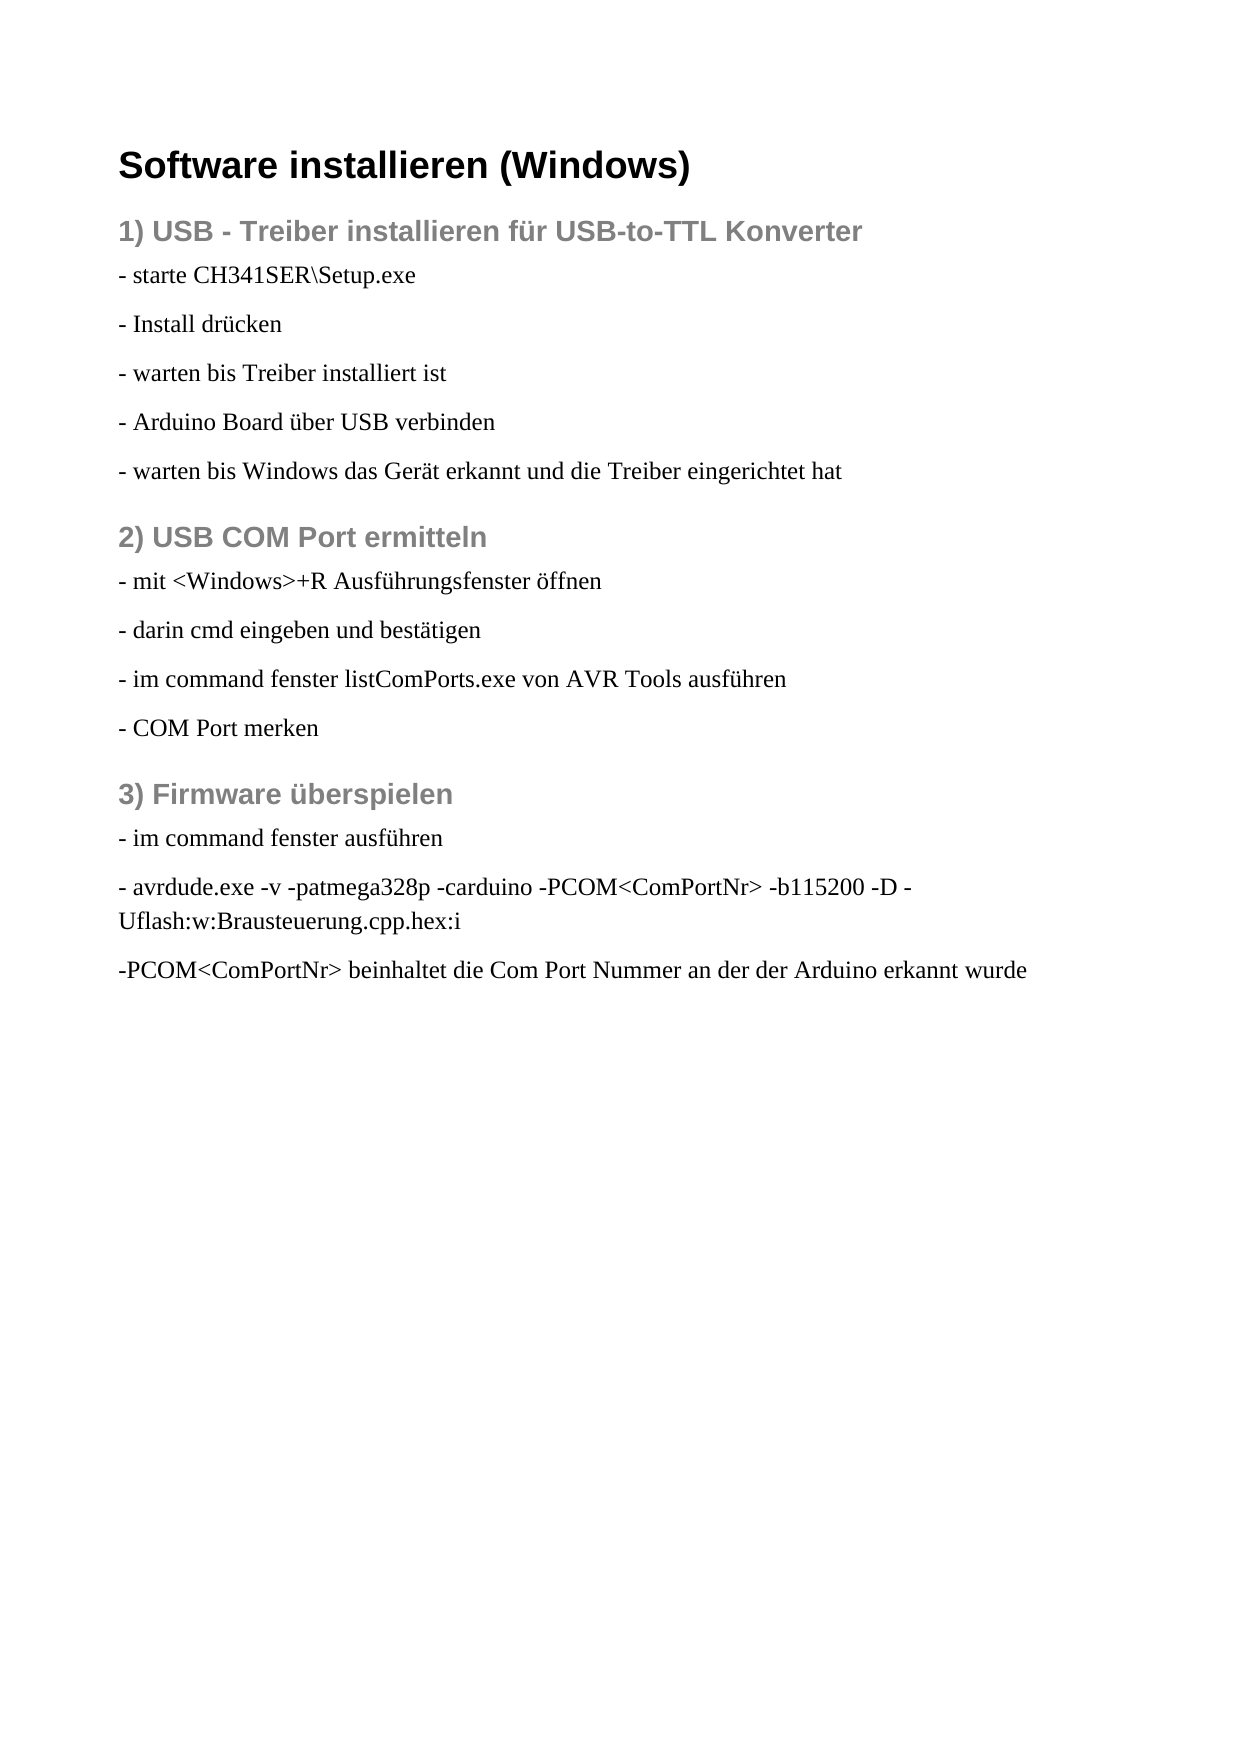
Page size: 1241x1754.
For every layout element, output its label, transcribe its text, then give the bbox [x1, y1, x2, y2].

text - warten bis Windows das Gerät erkannt und die Treiber eingerichtet hat [118, 456, 1122, 485]
subtitle 3) Firmware überspielen [118, 777, 1122, 810]
text - starte CH341SER\Setup.exe [118, 260, 1122, 289]
text - darin cmd eingeben und bestätigen [118, 615, 1122, 644]
text - warten bis Treiber installiert ist [118, 358, 1122, 387]
text - mit <Windows>+R Ausführungsfenster öffnen [118, 566, 1122, 594]
text - COM Port merken [118, 713, 1122, 742]
subtitle 2) USB COM Port ermitteln [118, 520, 1122, 553]
text - avrdude.exe -v -patmega328p -carduino -PCOM<ComPortNr> -b115200 -D -Uflash:w:Brausteuerung.cpp.hex:i [118, 872, 1122, 935]
text -PCOM<ComPortNr> beinhaltet die Com Port Nummer an der der Arduino erkannt wurde [118, 955, 1122, 984]
text - Install drücken [118, 309, 1122, 338]
text - Arduino Board über USB verbinden [118, 407, 1122, 436]
subtitle Software installieren (Windows) [118, 143, 1122, 187]
subtitle 1) USB - Treiber installieren für USB-to-TTL Konverter [118, 214, 1122, 247]
text - im command fenster listComPorts.exe von AVR Tools ausführen [118, 664, 1122, 693]
text - im command fenster ausführen [118, 823, 1122, 851]
